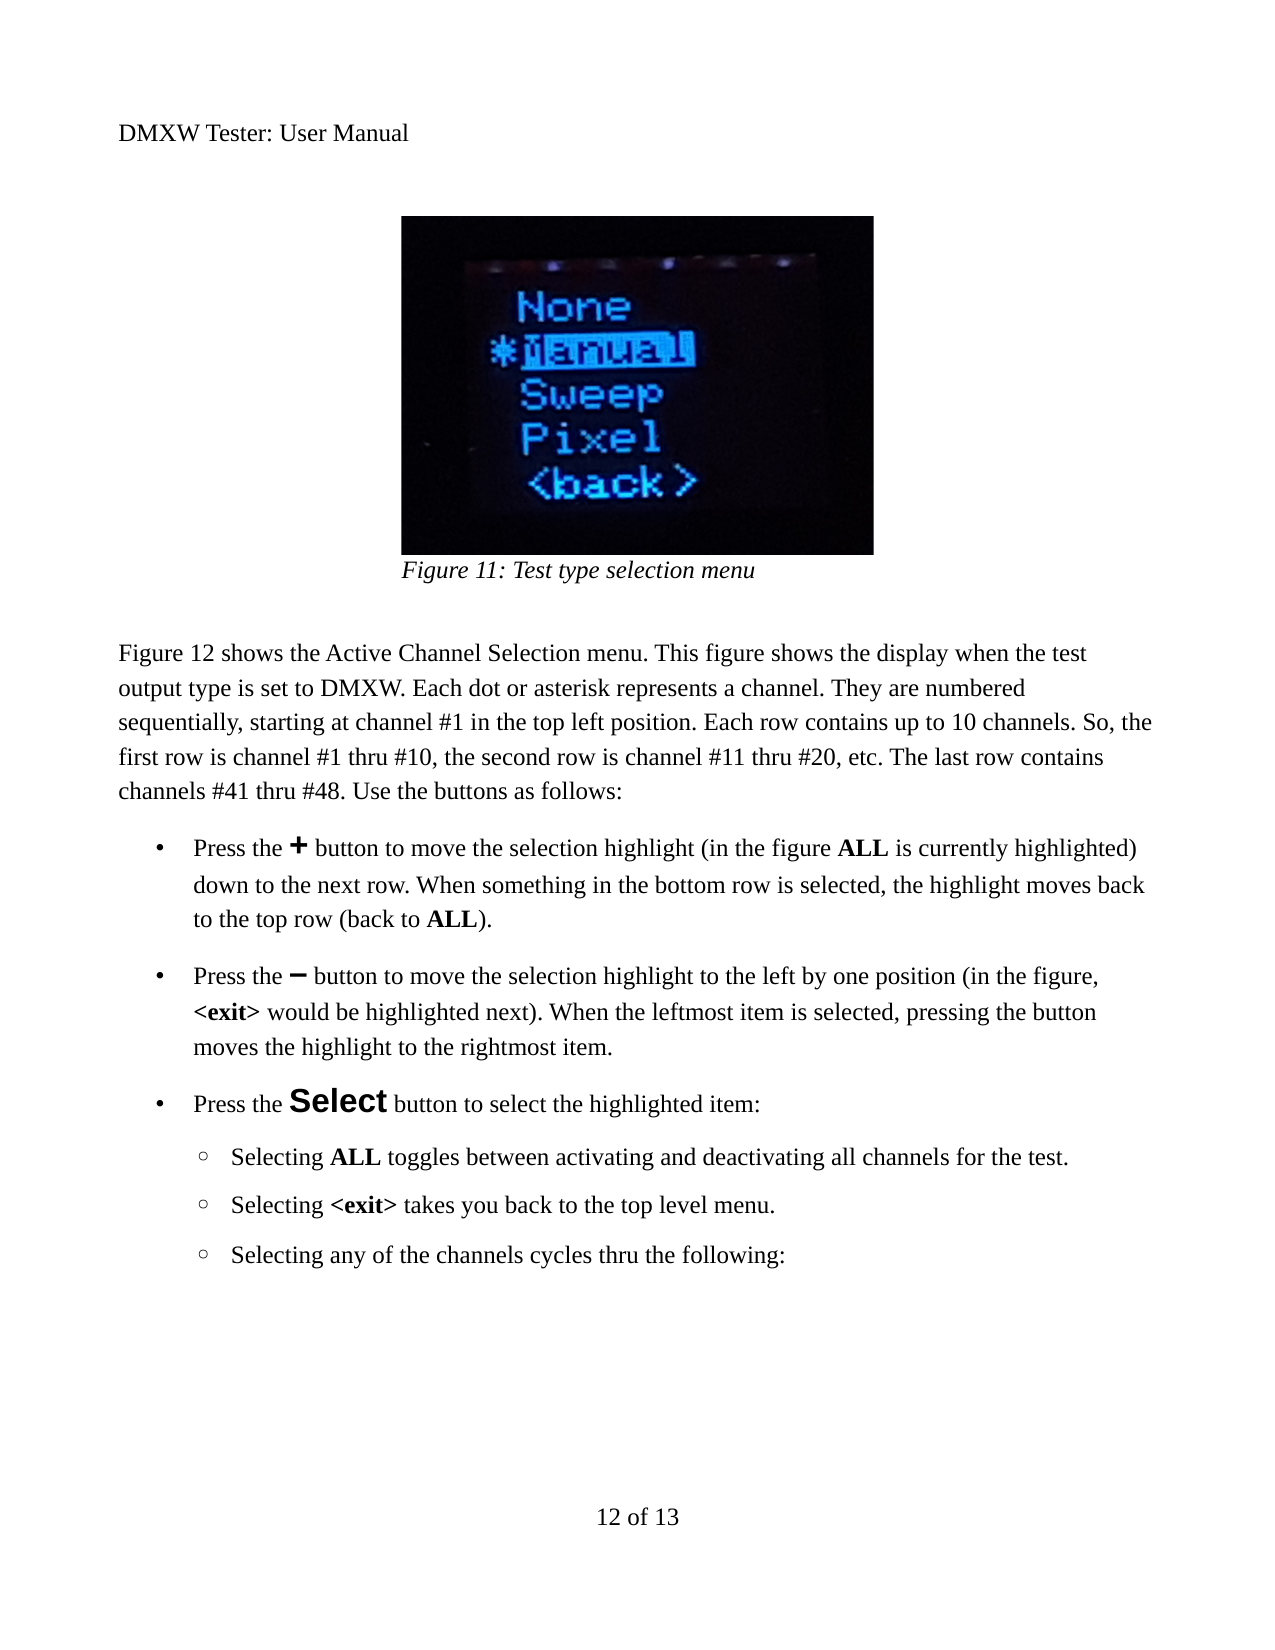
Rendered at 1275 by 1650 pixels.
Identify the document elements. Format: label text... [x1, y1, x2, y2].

list Selecting ALL toggles between activating and deactivating all channels for the test. [193, 1142, 1157, 1170]
list Selecting <exit> takes you back to the top level menu. [193, 1191, 1157, 1219]
list Press the + button to move the selection highlight (in the figure ALL is currently highlighted) down to the next row. When something in the bottom row is selected, the highlight moves back to the top row (back to ALL). [156, 826, 1157, 933]
list Press the – button to move the selection highlight to the left by one position (in the figure, <exit> would be highlighted next). When the leftmost item is selected, pressing the button moves the highlight to the rightmost item. [156, 953, 1157, 1061]
picture [592, 303, 675, 442]
list Selecting any of the channels cycles thru the following: [193, 1240, 1157, 1268]
text Figure 11: Test type selection menu [401, 217, 874, 584]
list Press the Select button to select the highlighted item: [156, 1081, 1157, 1119]
text Figure 12 shows the Active Channel Selection menu. This figure shows the display when the test output type is set to DMXW. Each dot or asterisk represents a channel. They are numbered sequentially, starting at channel #1 in the top left position. Each row contains up to 10 channels. So, the first row is channel #1 thru #10, the second row is channel #11 thru #20, etc. The last row contains channels #41 thru #48. Use the buttons as follows: [118, 638, 1157, 805]
